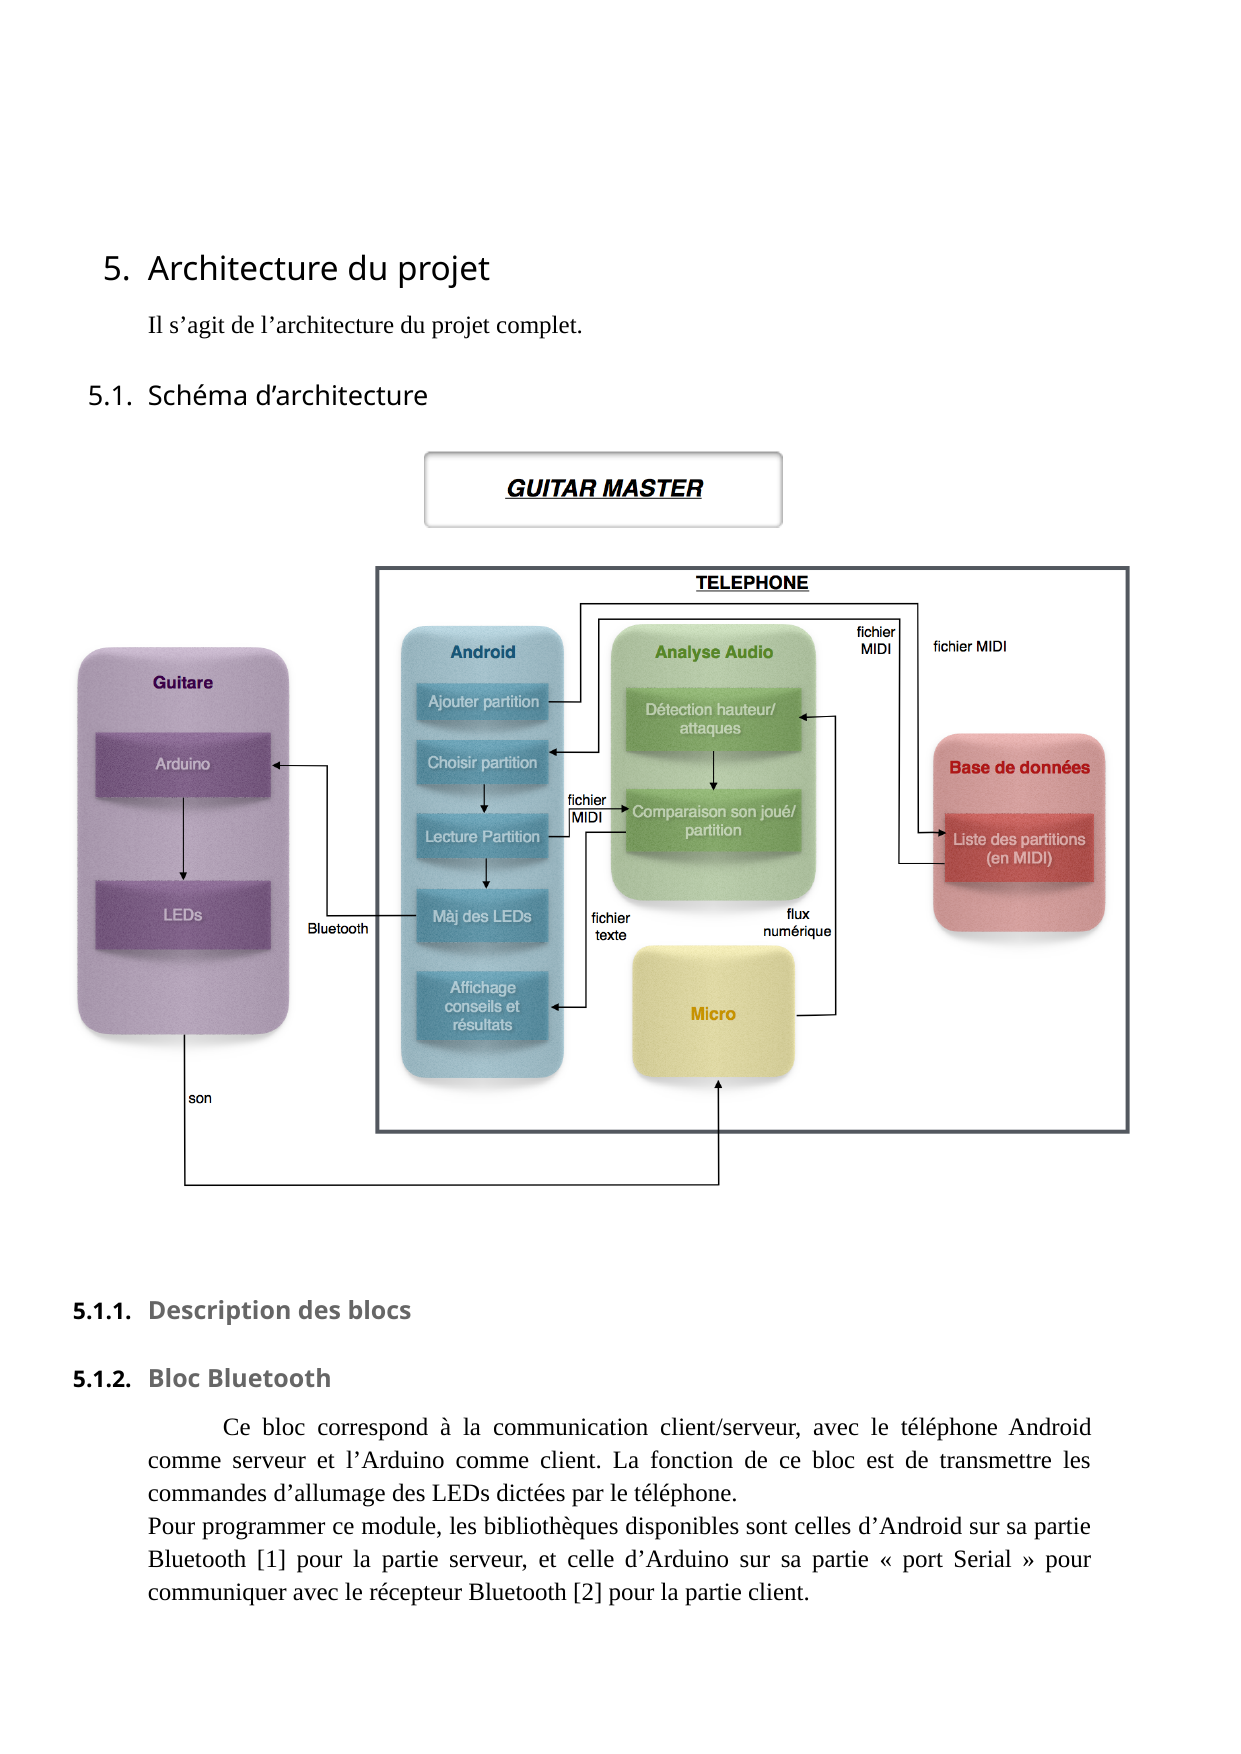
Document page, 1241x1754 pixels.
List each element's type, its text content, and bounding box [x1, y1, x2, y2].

text Il s’agit de l’architecture du projet complet. [148, 310, 1093, 338]
subtitle Bloc Bluetooth [73, 1361, 1093, 1395]
text Ce bloc correspond à la communication client/serveur, avec le téléphone Android comme serveur et l’Arduino comme client. La fonction de ce bloc est de transmettre les commandes d’allumage des LEDs dictées par le téléphone. [148, 1412, 1093, 1507]
subtitle Architecture du projet [103, 245, 1093, 291]
subtitle Schéma d’architecture [88, 376, 1093, 413]
subtitle Description des blocs [73, 1292, 1093, 1326]
text Pour programmer ce module, les bibliothèques disponibles sont celles d’Android sur sa partie Bluetooth [1] pour la partie serveur, et celle d’Arduino sur sa partie « port Serial » pour communiquer avec le récepteur Bluetooth [2] pour la partie client. [148, 1511, 1093, 1606]
